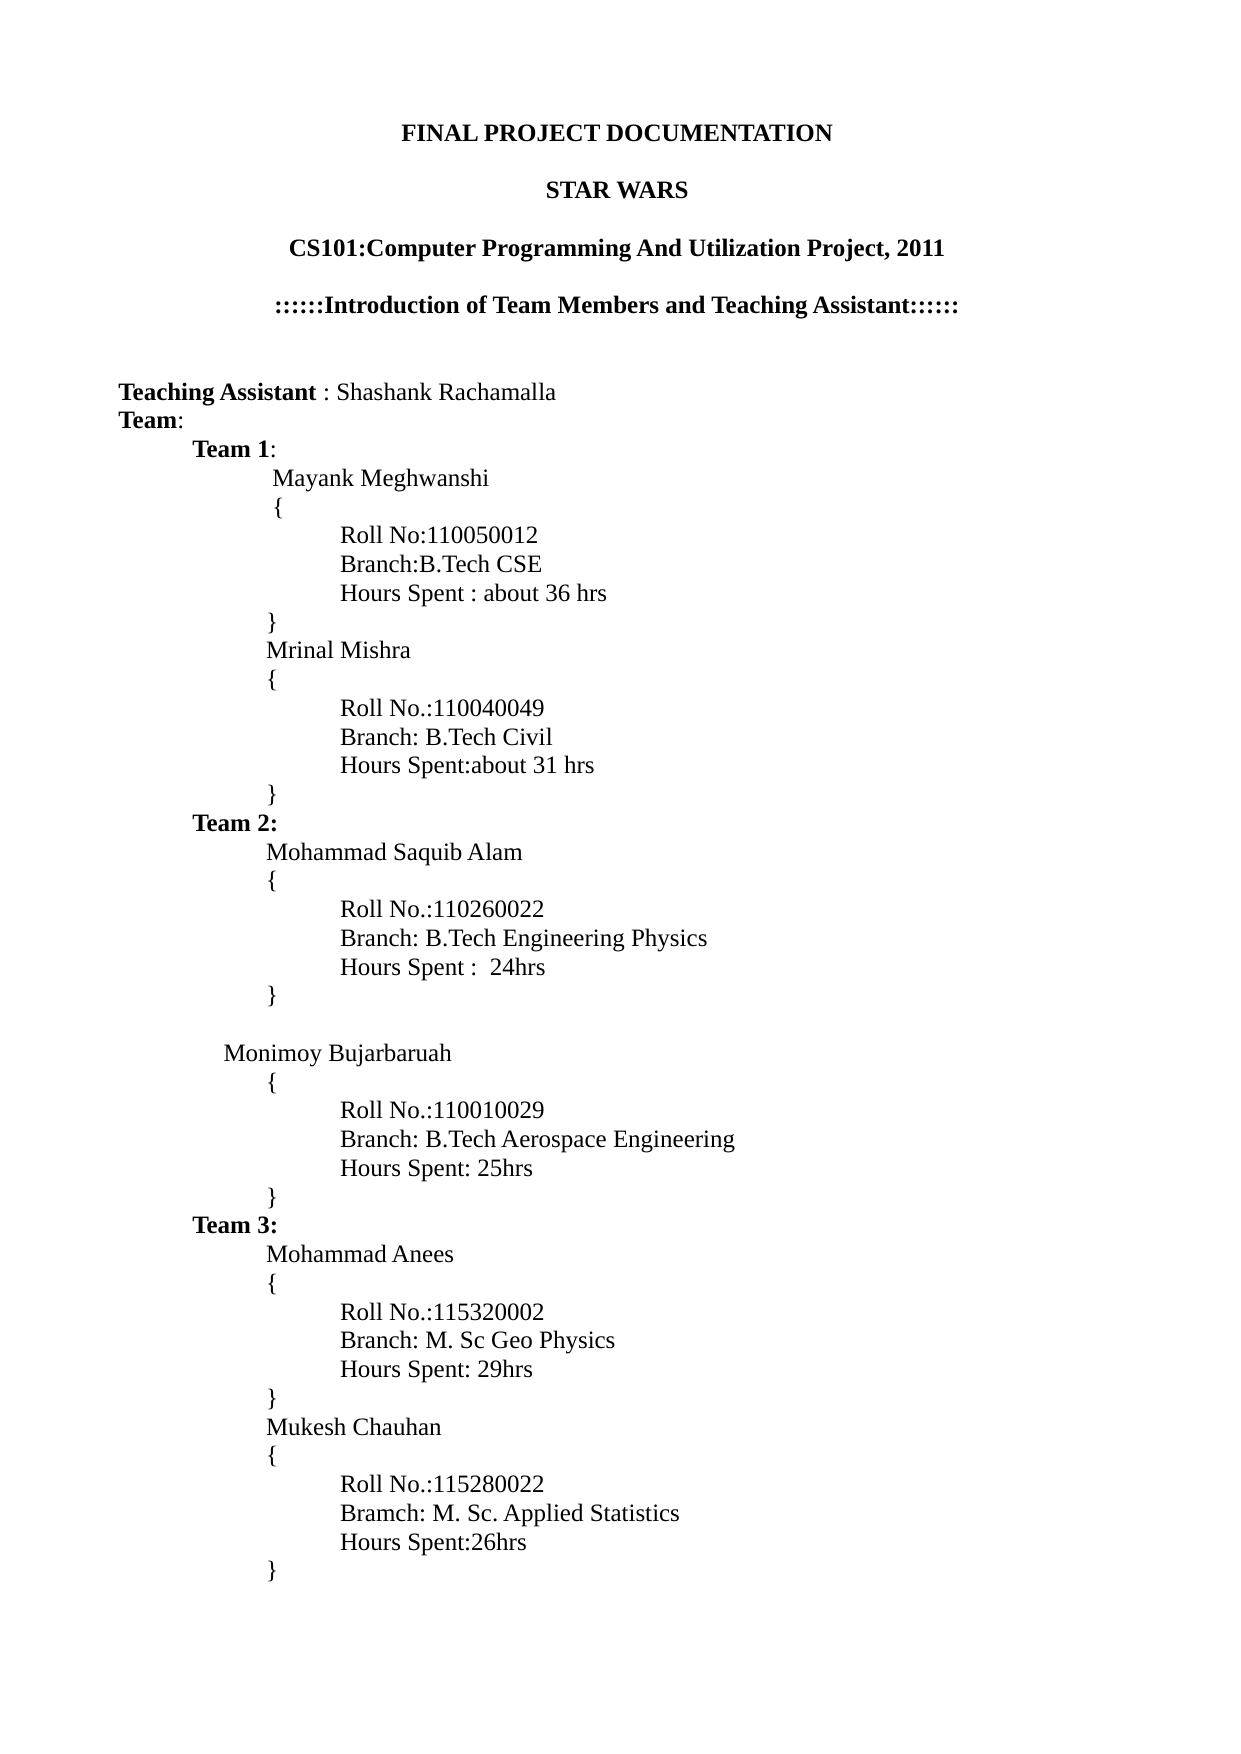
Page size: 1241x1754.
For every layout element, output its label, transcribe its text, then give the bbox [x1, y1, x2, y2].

text Mayank Meghwanshi [118, 463, 1122, 492]
text } [118, 779, 1122, 808]
text Roll No.:110260022 [118, 894, 1122, 923]
text Mohammad Anees [118, 1239, 1122, 1268]
text Hours Spent:26hrs [118, 1527, 1122, 1556]
text Roll No.:110040049 [118, 693, 1122, 722]
text } [118, 1556, 1122, 1584]
text CS101:Computer Programming And Utilization Project, 2011 [118, 233, 1122, 262]
text } [118, 981, 1122, 1009]
text { [118, 866, 1122, 894]
text Monimoy Bujarbaruah [118, 1038, 1122, 1067]
text Mrinal Mishra [118, 636, 1122, 664]
text Team: [118, 406, 1122, 434]
text Bramch: M. Sc. Applied Statistics [118, 1498, 1122, 1527]
text Branch: B.Tech Aerospace Engineering [118, 1124, 1122, 1153]
text Mohammad Saquib Alam [118, 837, 1122, 866]
text Team 1: [118, 434, 1122, 463]
text } [118, 1182, 1122, 1211]
text { [118, 1441, 1122, 1469]
text Hours Spent : 24hrs [118, 952, 1122, 981]
text Roll No.:115280022 [118, 1469, 1122, 1498]
text } [118, 607, 1122, 636]
text { [118, 1067, 1122, 1096]
text FINAL PROJECT DOCUMENTATION [118, 118, 1122, 147]
text { [118, 492, 1122, 521]
text Branch: B.Tech Civil [118, 722, 1122, 751]
text { [118, 664, 1122, 693]
text STAR WARS [118, 176, 1122, 204]
text Teaching Assistant : Shashank Rachamalla [118, 377, 1122, 406]
text Hours Spent: 25hrs [118, 1153, 1122, 1182]
text Roll No.:115320002 [118, 1297, 1122, 1326]
text Branch:B.Tech CSE [118, 549, 1122, 578]
text Roll No:110050012 [118, 521, 1122, 549]
text Branch: M. Sc Geo Physics [118, 1326, 1122, 1354]
text Roll No.:110010029 [118, 1096, 1122, 1124]
text Team 3: [118, 1211, 1122, 1239]
text ::::::Introduction of Team Members and Teaching Assistant:::::: [118, 291, 1122, 319]
text Hours Spent:about 31 hrs [118, 751, 1122, 779]
text { [118, 1268, 1122, 1297]
text Hours Spent: 29hrs [118, 1354, 1122, 1383]
text Team 2: [118, 808, 1122, 837]
text Branch: B.Tech Engineering Physics [118, 923, 1122, 952]
text } [118, 1383, 1122, 1412]
text Hours Spent : about 36 hrs [118, 578, 1122, 607]
text Mukesh Chauhan [118, 1412, 1122, 1441]
